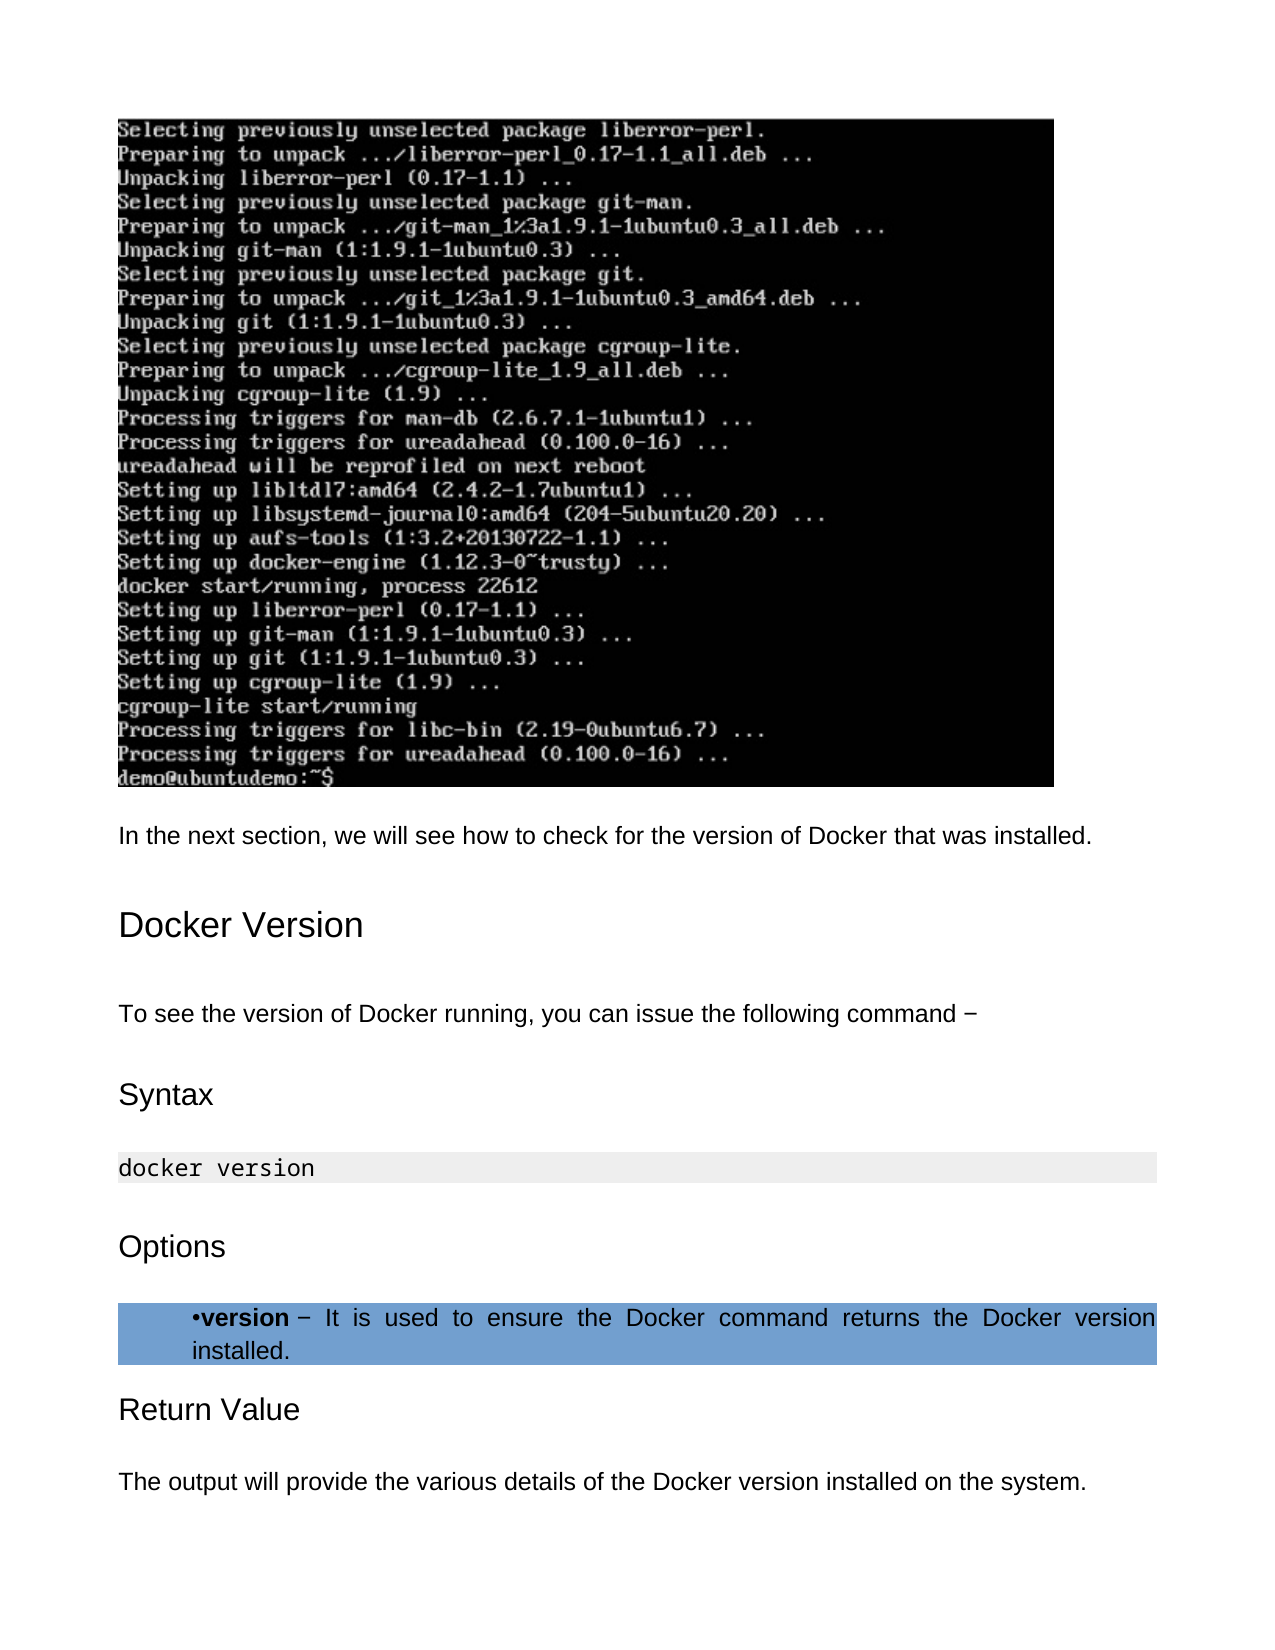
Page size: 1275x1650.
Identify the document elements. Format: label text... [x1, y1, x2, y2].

subtitle Return Value [118, 1391, 1157, 1427]
picture [118, 118, 1054, 787]
text The output will provide the various details of the Docker version installed on the system. [118, 1467, 1157, 1496]
subtitle Options [118, 1228, 1157, 1263]
subtitle Syntax [118, 1076, 1157, 1112]
list version − It is used to ensure the Docker command returns the Docker version installed. [118, 1303, 1157, 1365]
text docker version [118, 1152, 1157, 1183]
text To see the version of Docker running, you can issue the following command − [118, 999, 1157, 1028]
subtitle Docker Version [118, 904, 1157, 945]
text In the next section, we will see how to check for the version of Docker that was installed. [118, 821, 1157, 849]
